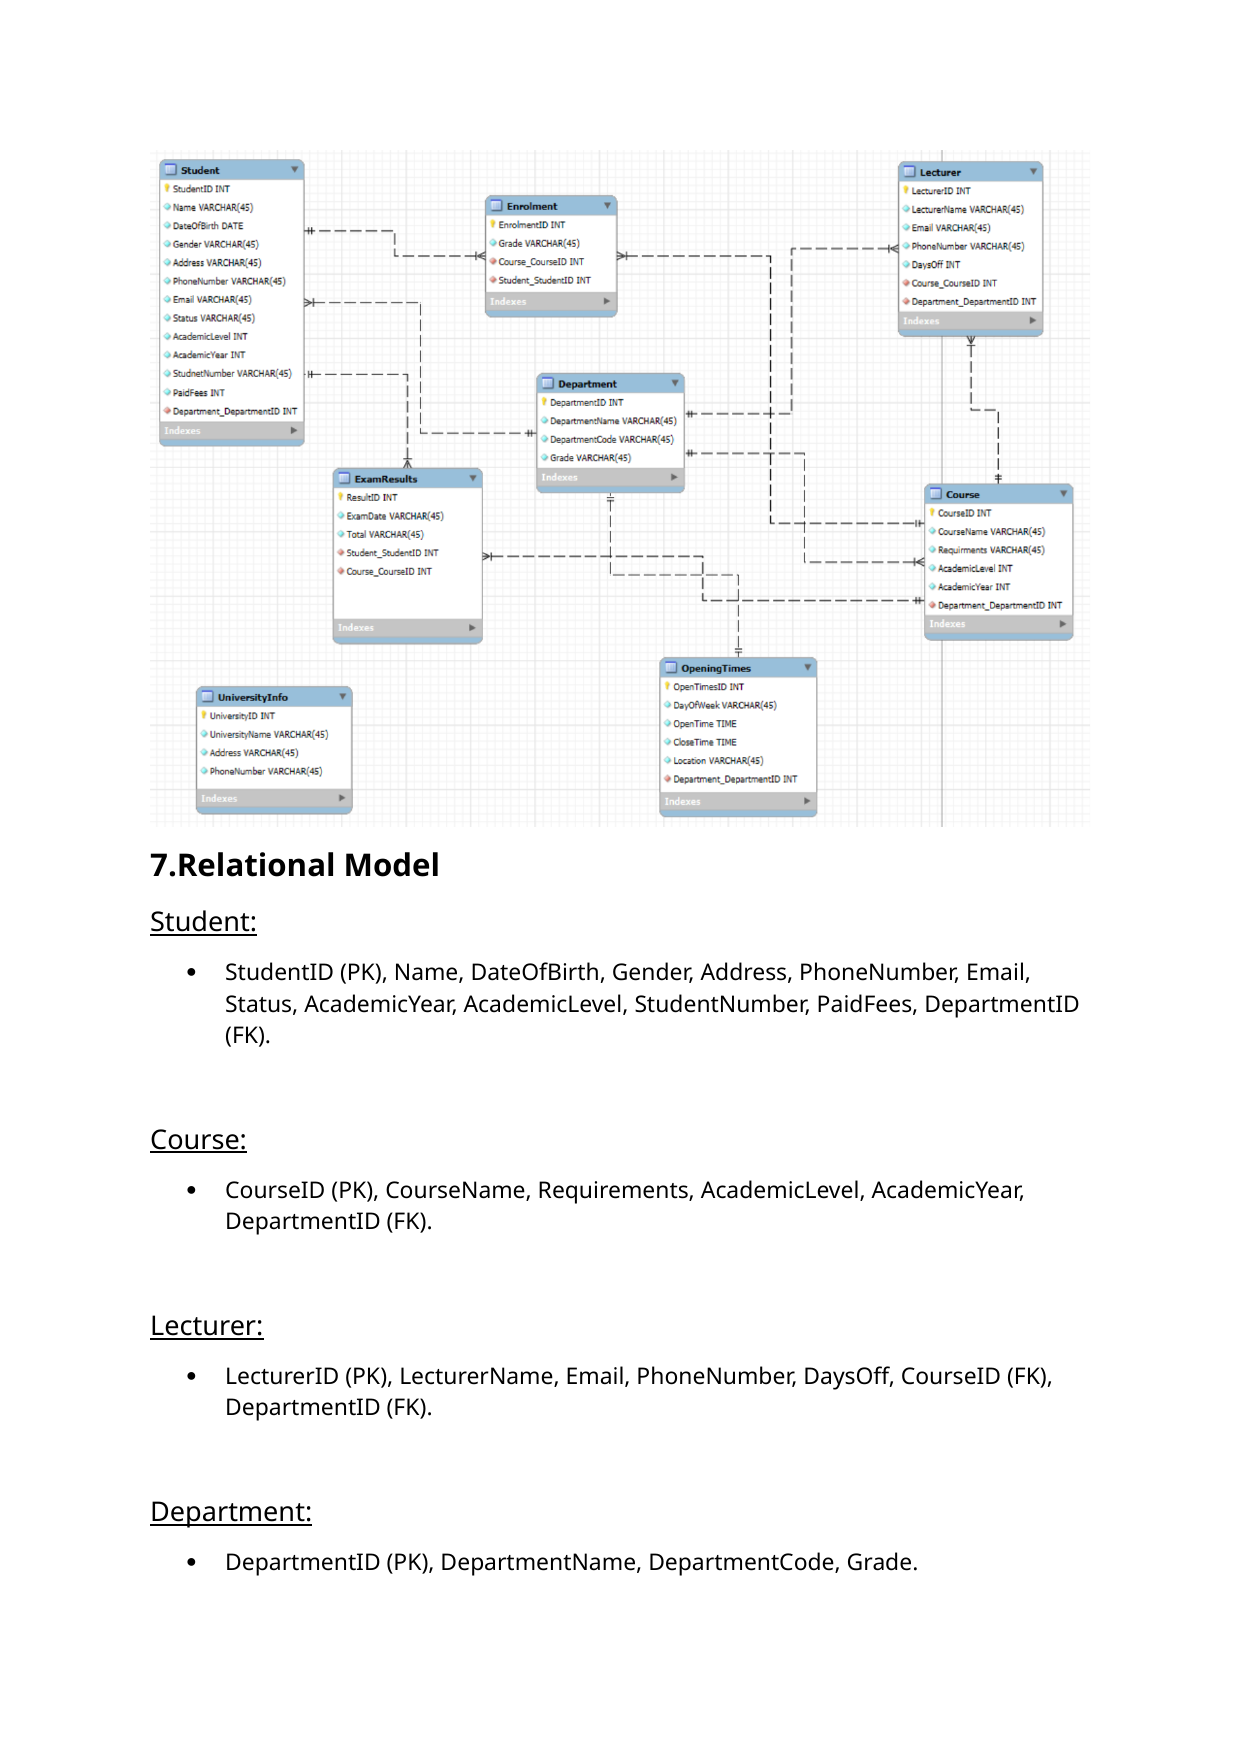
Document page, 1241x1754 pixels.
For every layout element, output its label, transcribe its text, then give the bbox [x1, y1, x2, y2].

text 7.Relational Model [150, 843, 1090, 886]
list LecturerID (PK), LecturerName, Email, PhoneNumber, DaysOff, CourseID (FK), DepartmentID (FK). [187, 1360, 1090, 1422]
text Student: [150, 903, 1090, 939]
text Lecturer: [150, 1306, 1090, 1343]
text Department: [150, 1493, 1090, 1529]
list StudentID (PK), Name, DateOfBirth, Gender, Address, PhoneNumber, Email, Status, AcademicYear, AcademicLevel, StudentNumber, PaidFees, DepartmentID (FK). [187, 956, 1090, 1050]
list CourseID (PK), CourseName, Requirements, AcademicLevel, AcademicYear, DepartmentID (FK). [187, 1174, 1090, 1236]
list DepartmentID (PK), DepartmentName, DepartmentCode, Grade. [187, 1546, 1090, 1577]
text Course: [150, 1120, 1090, 1157]
